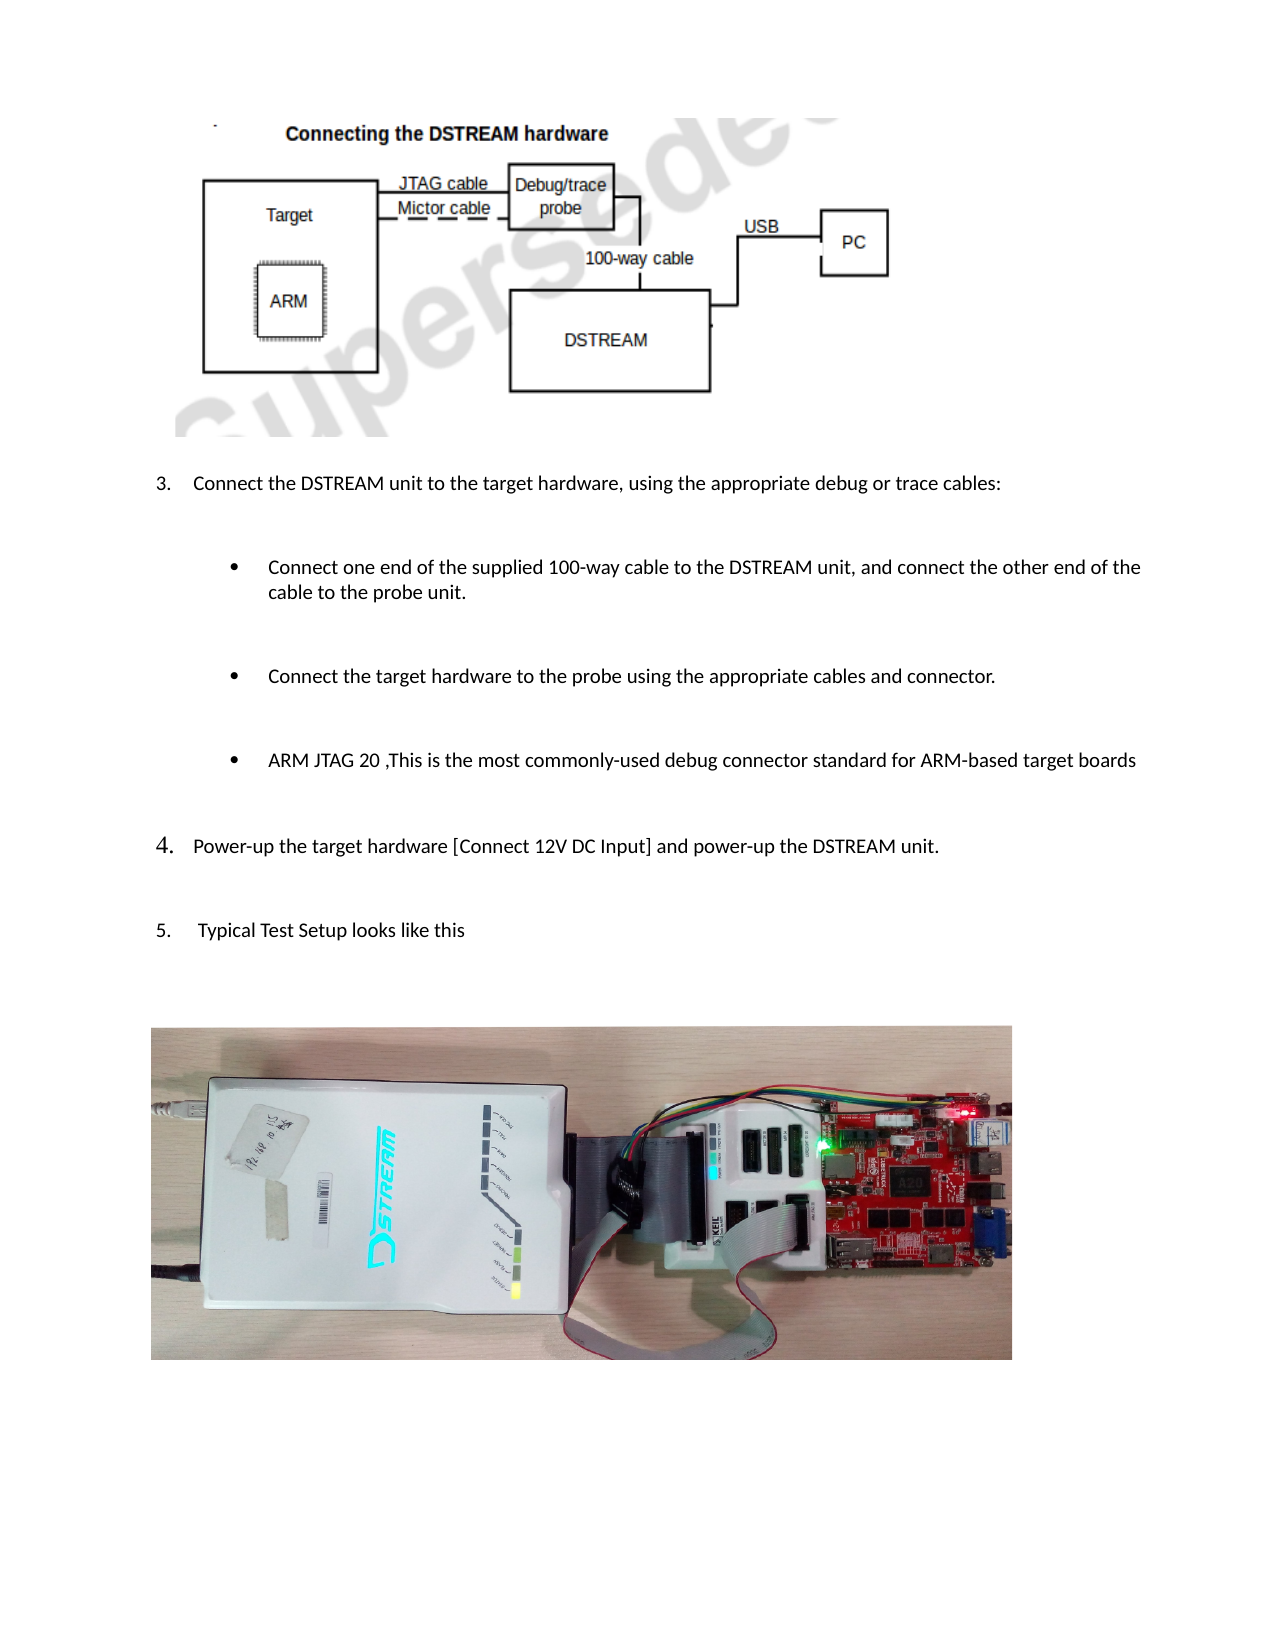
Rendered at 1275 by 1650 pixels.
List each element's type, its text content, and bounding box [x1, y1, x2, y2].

picture [175, 118, 902, 437]
list ARM JTAG 20 ,This is the most commonly-used debug connector standard for ARM-based target boards [231, 747, 1157, 772]
list Typical Test Setup looks like this [156, 918, 1157, 943]
picture [151, 1023, 1013, 1360]
list Power-up the target hardware [Connect 12V DC Input] and power-up the DSTREAM unit. [156, 831, 1157, 859]
list Connect the DSTREAM unit to the target hardware, using the appropriate debug or trace cables: [156, 470, 1157, 496]
list Connect one end of the supplied 100-way cable to the DSTREAM unit, and connect the other end of the cable to the probe unit. [231, 554, 1157, 605]
list Connect the target hardware to the probe using the appropriate cables and connector. [231, 663, 1157, 688]
